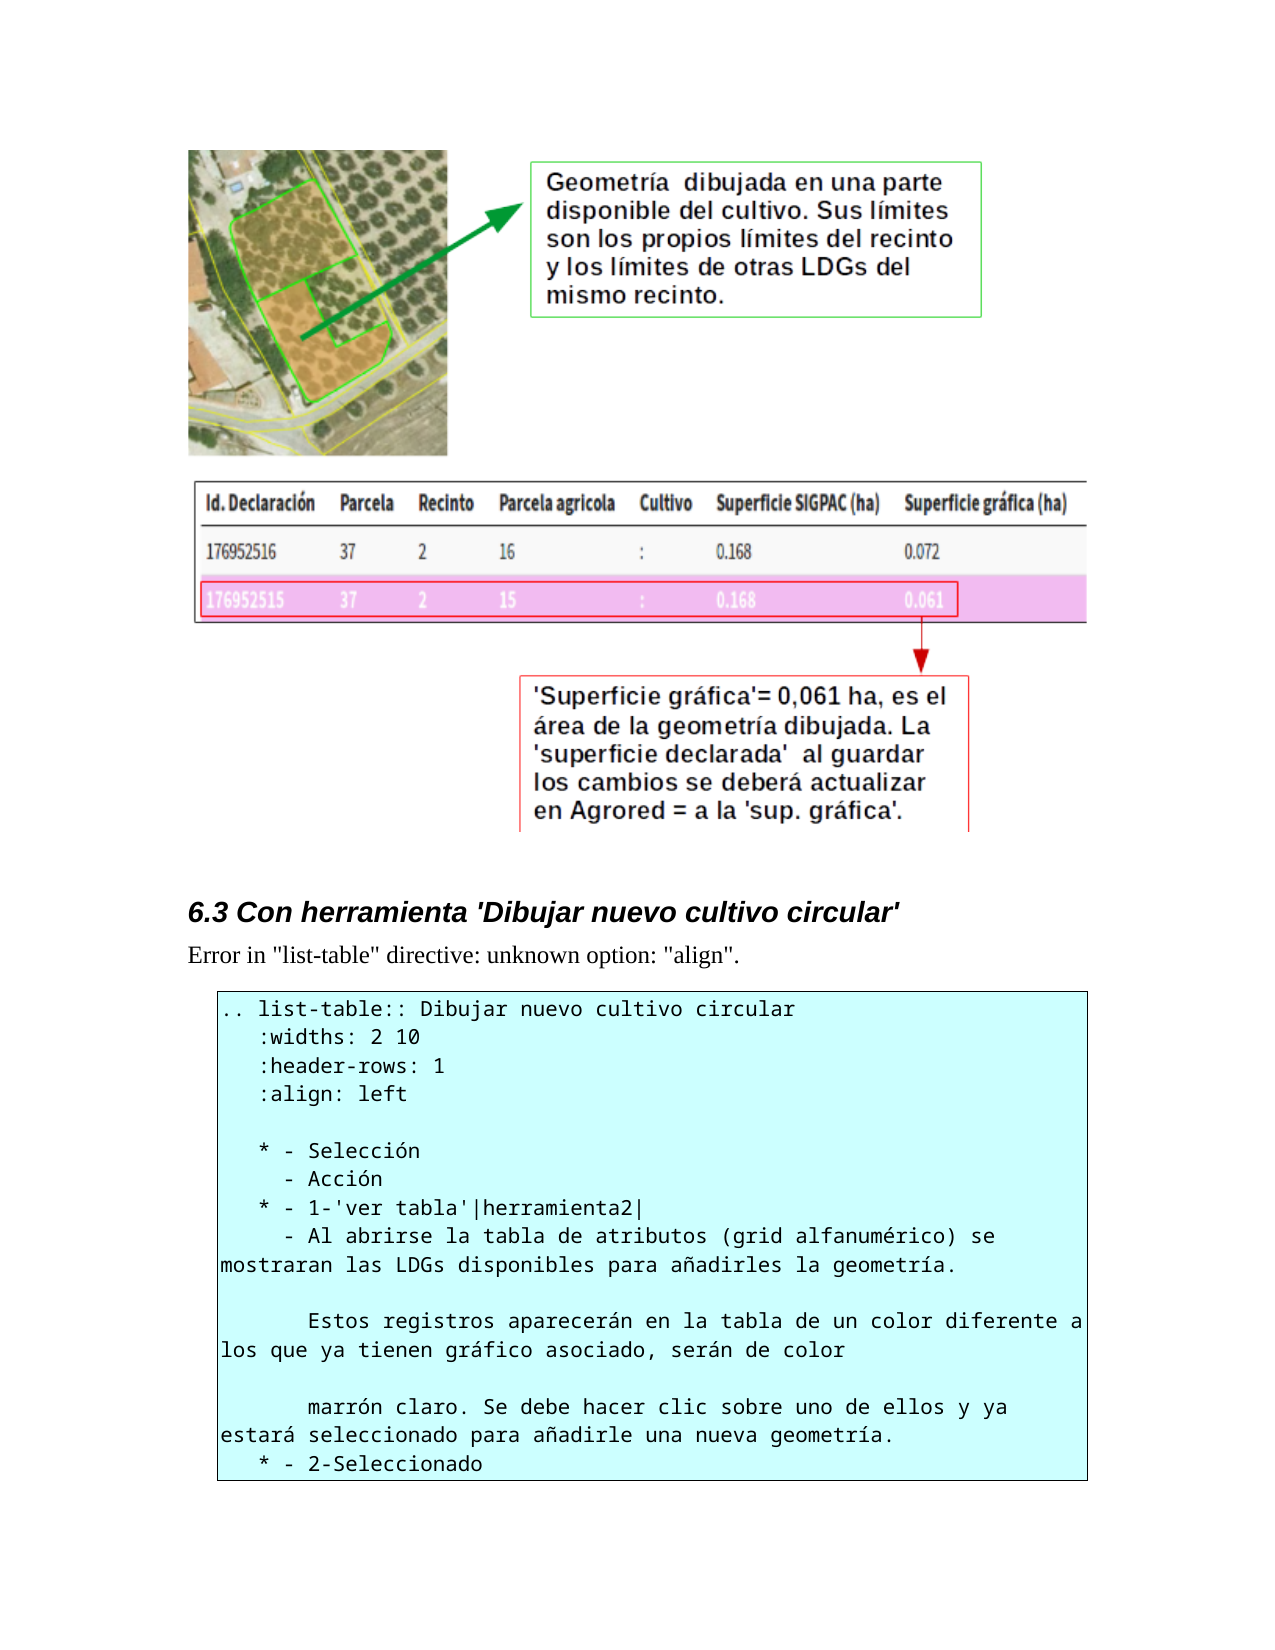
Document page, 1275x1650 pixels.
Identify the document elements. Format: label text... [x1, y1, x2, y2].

picture [188, 150, 1087, 832]
text Error in "list-table" directive: unknown option: "align". [187, 942, 1087, 969]
subtitle 6.3 Con herramienta 'Dibujar nuevo cultivo circular' [187, 896, 1087, 929]
text .. list-table:: Dibujar nuevo cultivo circular :widths: 2 10 :header-rows: 1 :align: left * - Selección - Acción * - 1-'ver tabla'|herramienta2| - Al abrirse la tabla de atributos (grid alfanumérico) se mostraran las LDGs disponibles para añadirles la geometría. Estos registros aparecerán en la tabla de un color diferente a los que ya tienen gráfico asociado, serán de color marrón claro. Se debe hacer clic sobre uno de ellos y ya estará seleccionado para añadirle una nueva geometría. * - 2-Seleccionado [218, 992, 1087, 1480]
